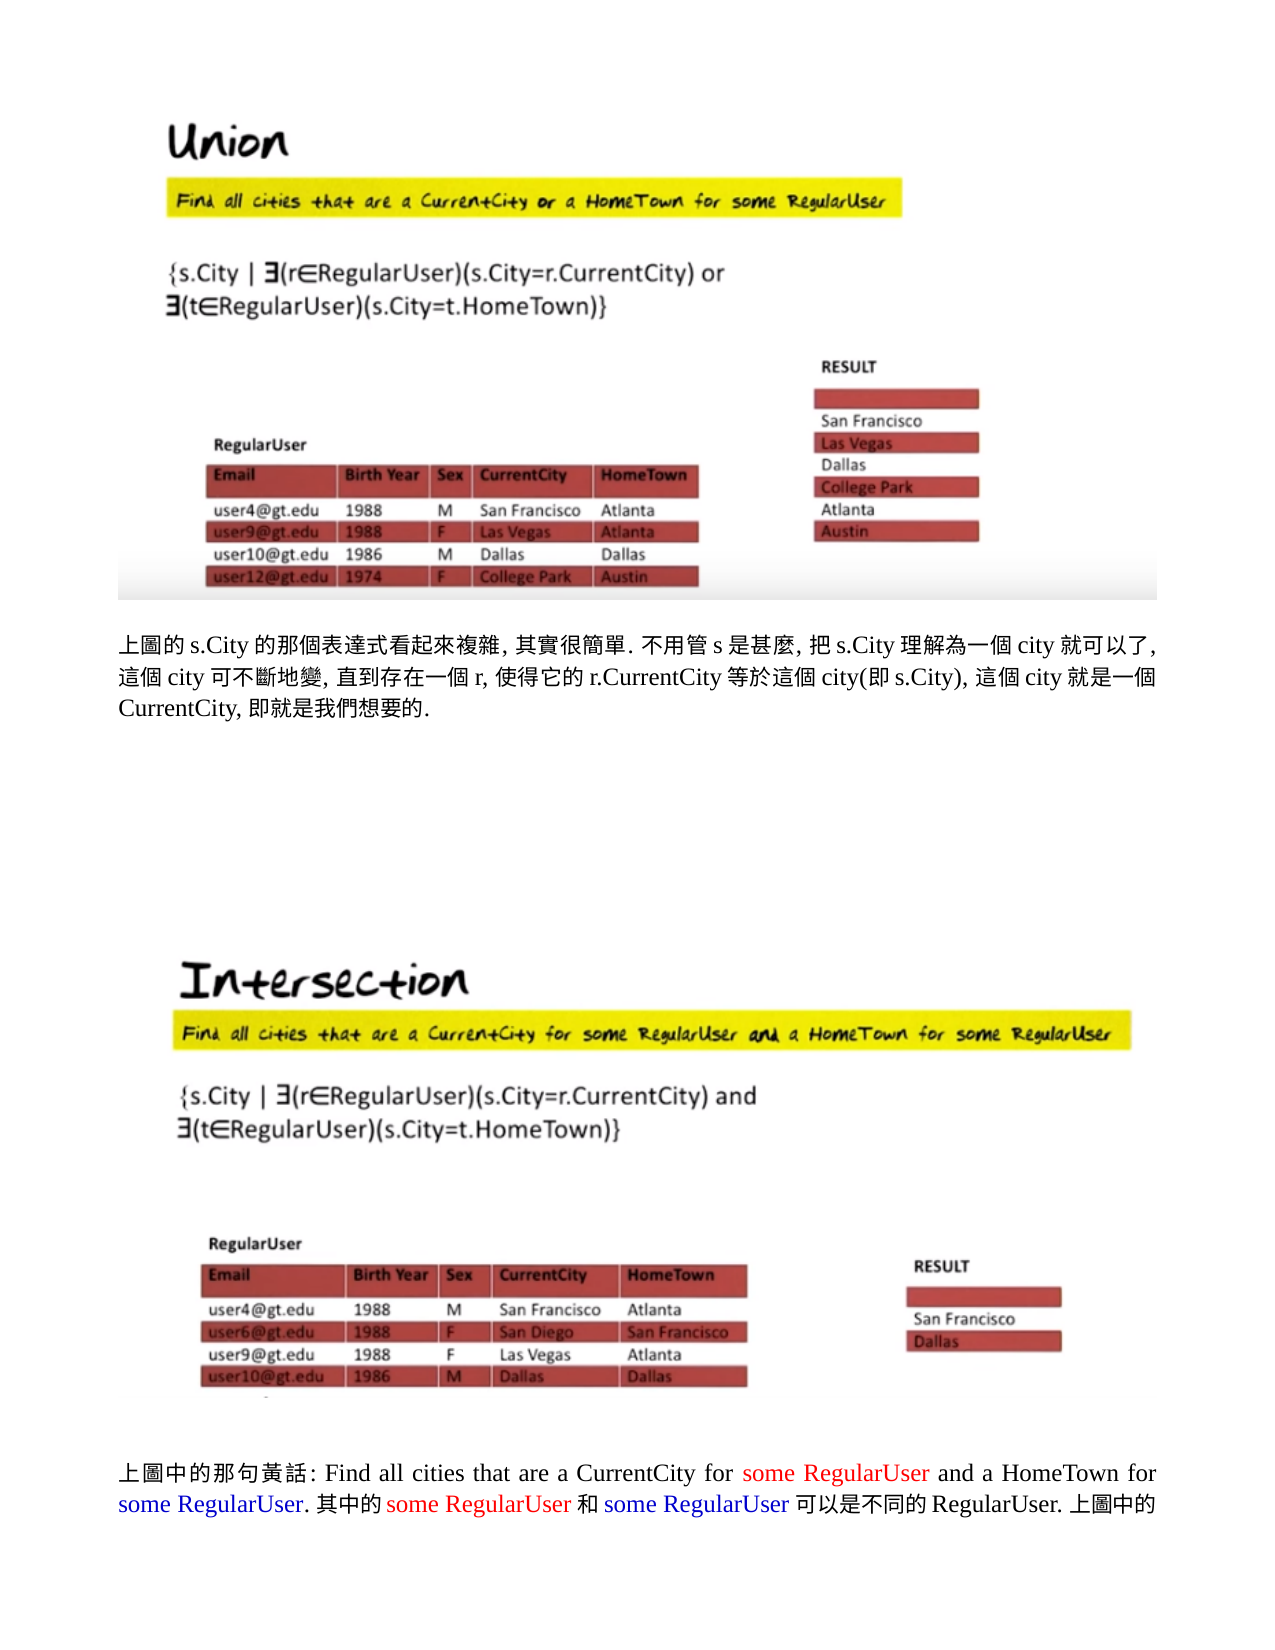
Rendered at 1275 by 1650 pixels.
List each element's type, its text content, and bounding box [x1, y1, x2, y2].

text 上圖的s.City的那個表達式看起來複雜, 其實很簡單. 不用管s是甚麼, 把s.City理解為一個city就可以了, 這個city可不斷地變, 直到存在一個r, 使得它的r.CurrentCity等於這個city(即s.City), 這個city就是一個CurrentCity, 即就是我們想要的. [118, 628, 1157, 723]
picture [118, 118, 1157, 600]
text 上圖中的那句黃話: Find all cities that are a CurrentCity for some RegularUser and a HomeTown for some RegularUser. 其中的some RegularUser 和some RegularUser 可以是不同的RegularUser. 上圖中的 [118, 1456, 1157, 1519]
picture [118, 952, 1157, 1398]
